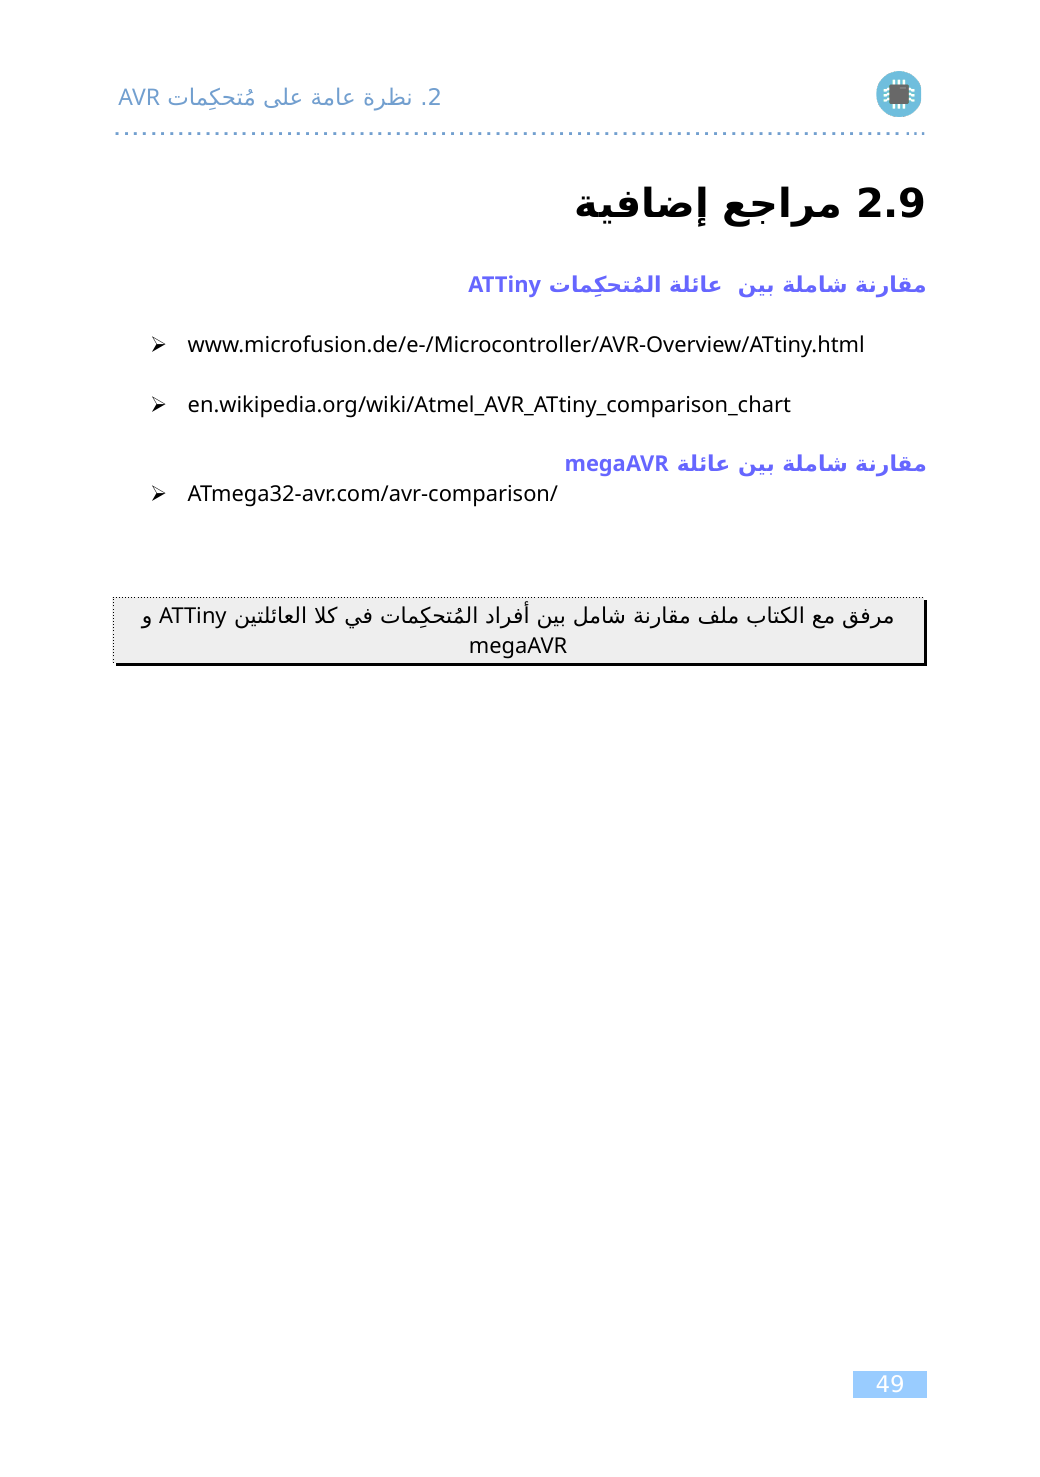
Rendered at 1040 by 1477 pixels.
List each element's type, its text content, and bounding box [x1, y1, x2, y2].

text مقارنة شاملة بين عائلة المُتحكِمات ATTiny [112, 269, 927, 299]
picture [876, 71, 922, 117]
list ATmega32-avr.com/avr-comparison/ [150, 478, 927, 508]
list www.microfusion.de/e-/Microcontroller/AVR-Overview/ATtiny.html [150, 329, 927, 359]
list en.wikipedia.org/wiki/Atmel_AVR_ATtiny_comparison_chart [150, 388, 927, 418]
subtitle 2.9 مراجع إضافية [112, 181, 927, 227]
text مرفق مع الكتاب ملف مقارنة شامل بين أفراد المُتحكِمات في كلا العائلتين ATTiny و megaAVR [112, 597, 924, 663]
text مقارنة شاملة بين عائلة megaAVR [112, 448, 927, 478]
